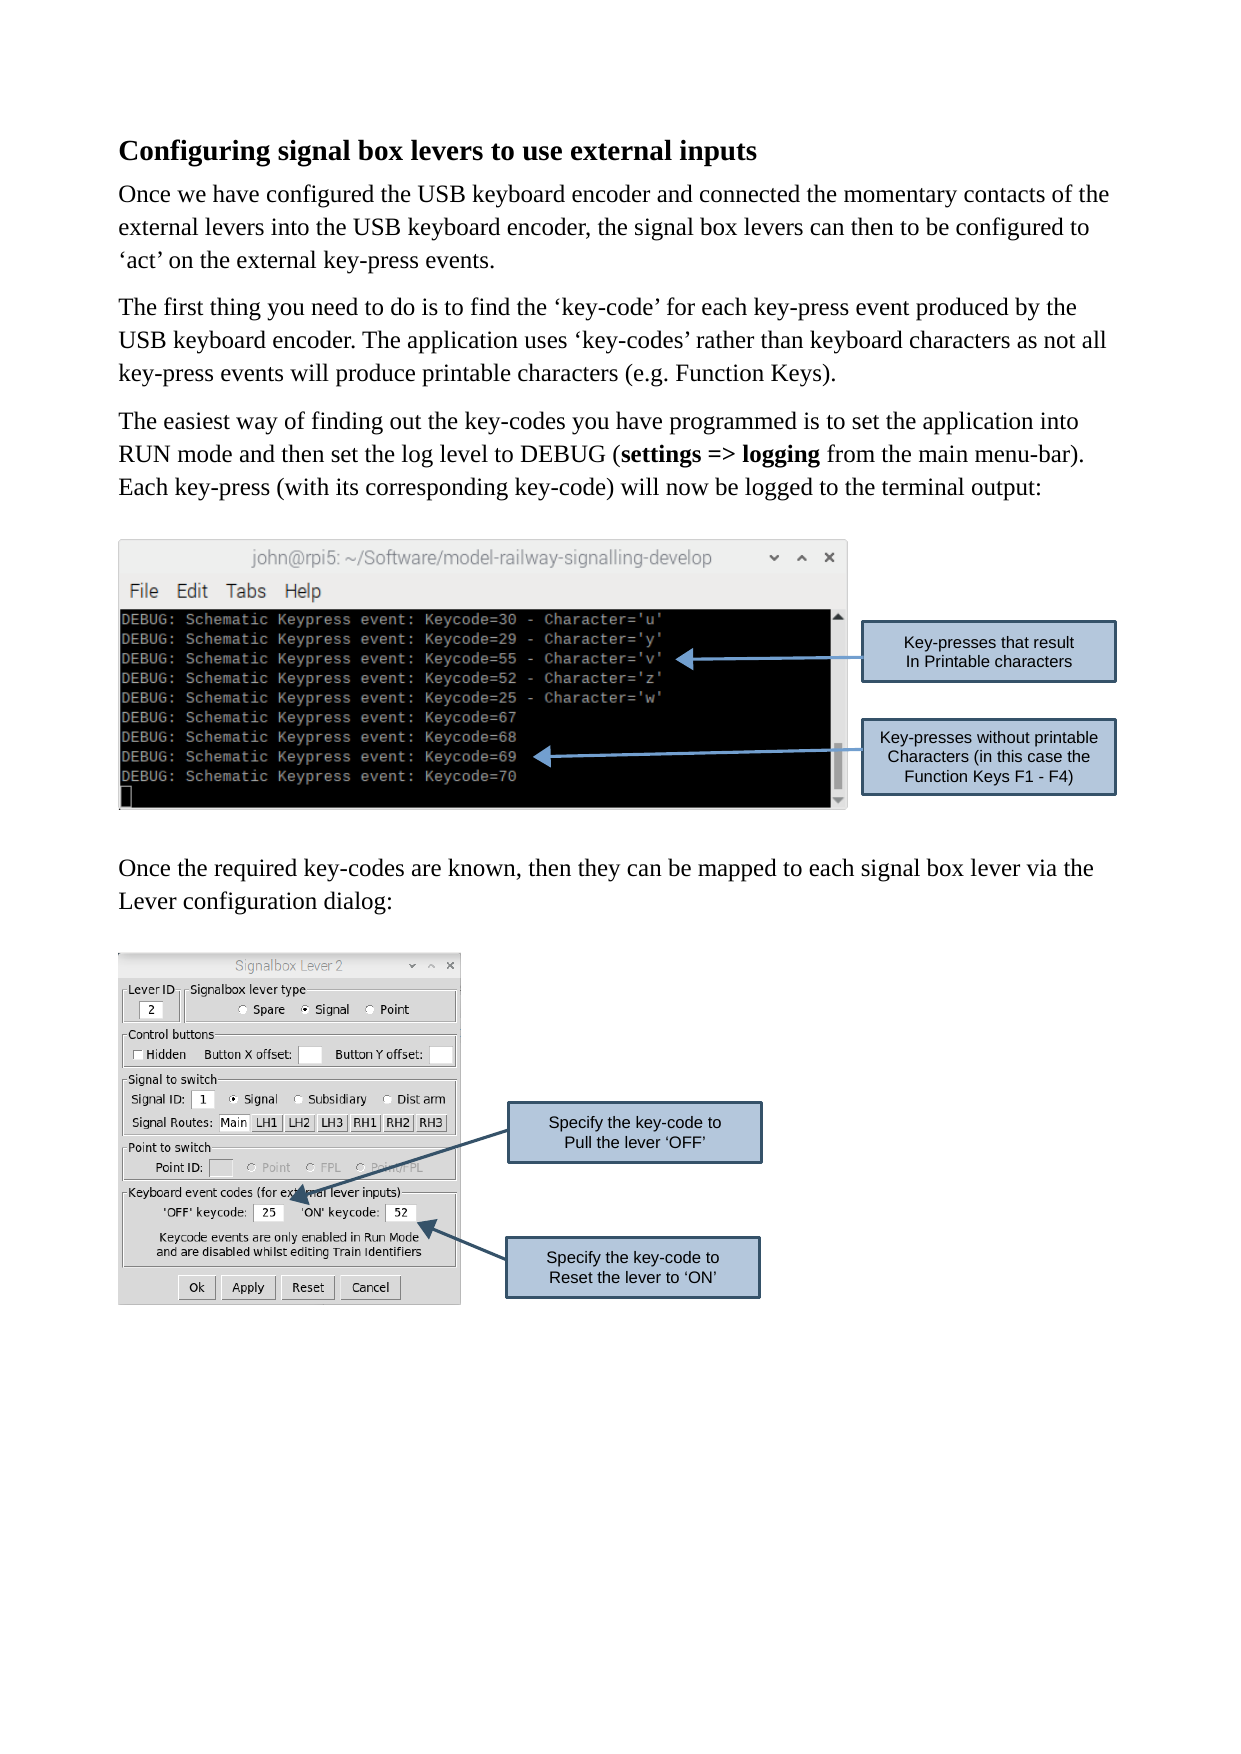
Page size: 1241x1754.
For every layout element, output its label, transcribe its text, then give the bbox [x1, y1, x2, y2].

text Once we have configured the USB keyboard encoder and connected the momentary contacts of the external levers into the USB keyboard encoder, the signal box levers can then to be configured to ‘act’ on the external key-press events. [118, 179, 1122, 273]
text Once the required key-codes are known, then they can be mapped to each signal box lever via the Lever configuration dialog: [118, 853, 1122, 915]
text The easiest way of finding out the key-codes you have programmed is to set the application into RUN mode and then set the log level to DEBUG (settings => logging from the main menu-bar). Each key-press (with its corresponding key-code) will now be logged to the terminal output: [118, 406, 1122, 501]
picture [118, 952, 461, 1305]
picture [118, 539, 848, 810]
subtitle Configuring signal box levers to use external inputs [118, 133, 1122, 166]
text The first thing you need to do is to find the ‘key-code’ for each key-press event produced by the USB keyboard encoder. The application uses ‘key-codes’ rather than keyboard characters as not all key-press events will produce printable characters (e.g. Function Keys). [118, 292, 1122, 387]
